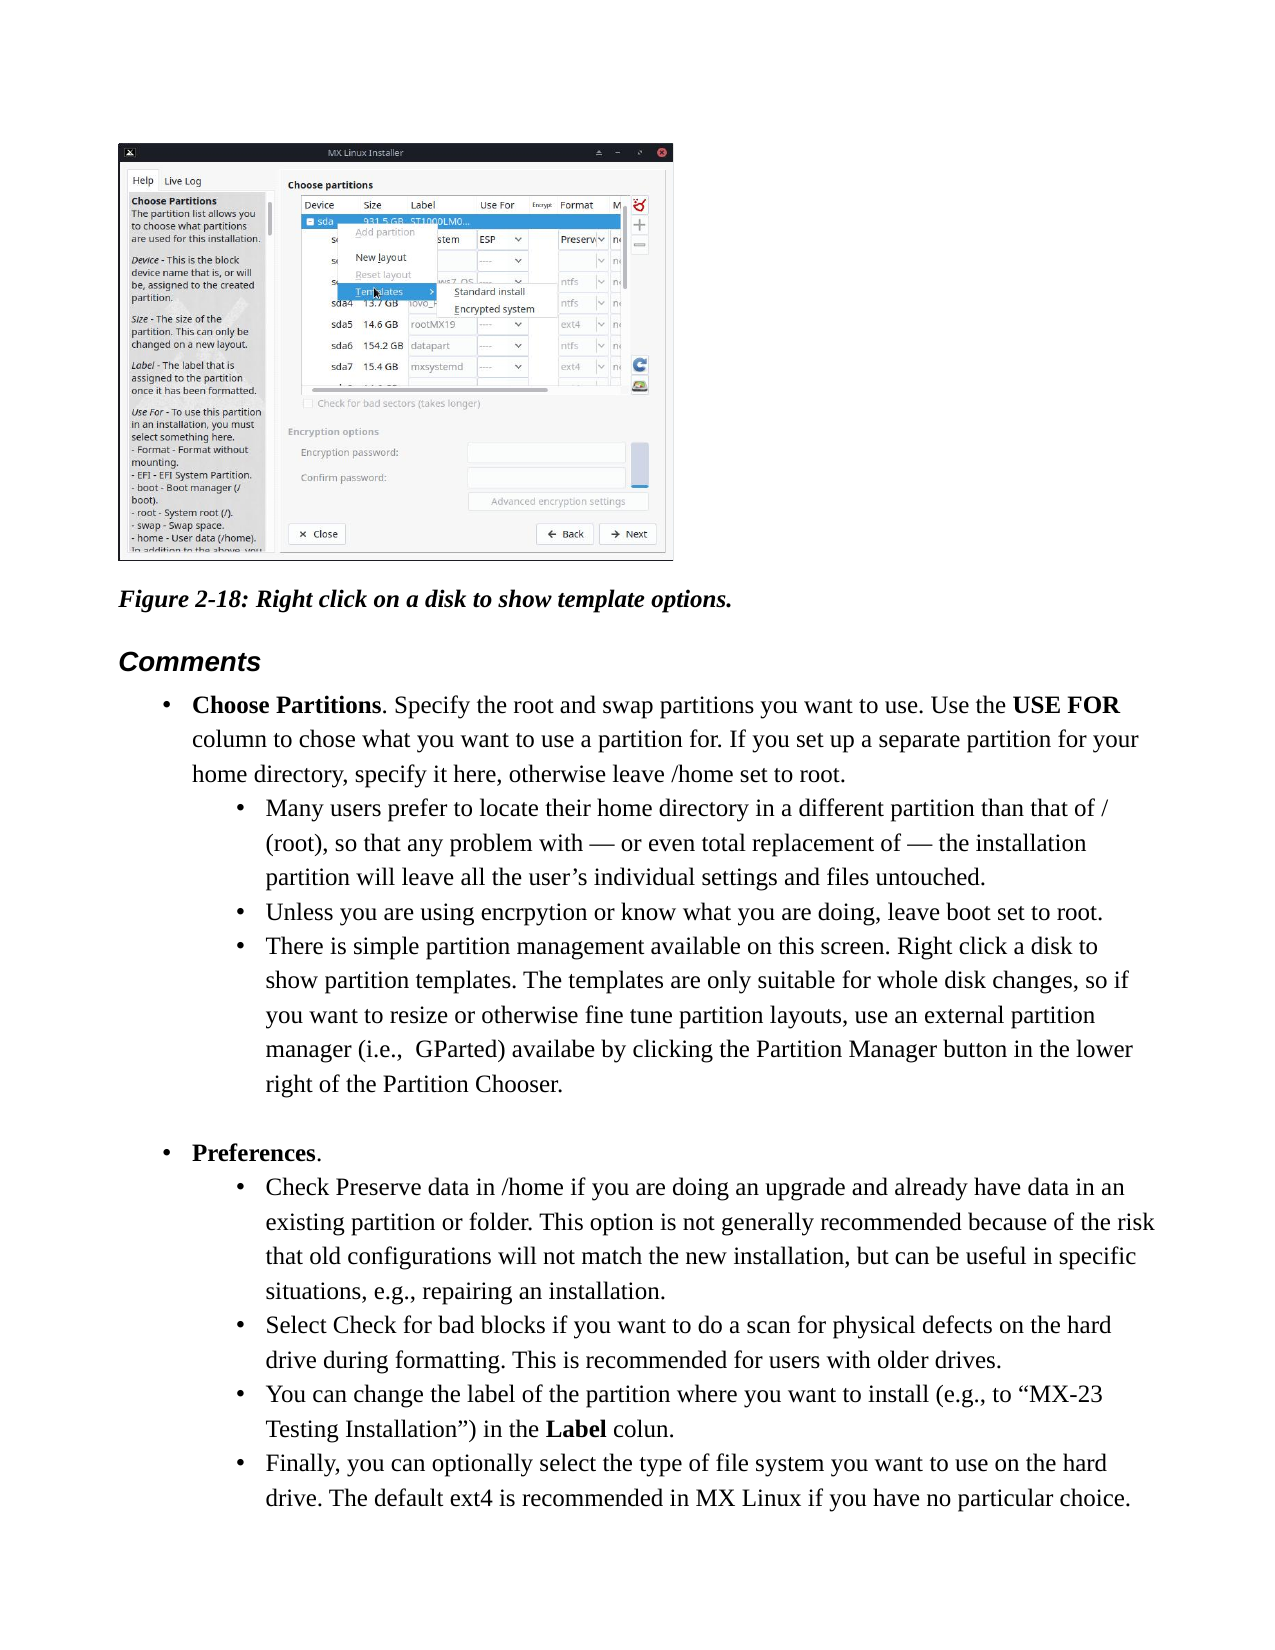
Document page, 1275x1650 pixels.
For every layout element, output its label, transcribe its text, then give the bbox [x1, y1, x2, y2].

list Check Preserve data in /home if you are doing an upgrade and already have data in an existing partition or folder. This option is not generally recommended because of the risk that old configurations will not match the new installation, but can be useful in specific situations, e.g., repairing an installation. [236, 1172, 1157, 1305]
list Choose Partitions. Specify the root and swap partitions you want to use. Use the USE FOR column to chose what you want to use a partition for. If you set up a separate partition for your home directory, specify it here, otherwise leave /home set to root. [162, 690, 1157, 787]
list There is simple partition management available on this screen. Right click a disk to show partition templates. The templates are only suitable for whole disk changes, so if you want to resize or otherwise fine tune partition layouts, use an external partition manager (i.e., GParted) availabe by clicking the Partition Manager button in the lower right of the Partition Chooser. [236, 931, 1157, 1098]
list You can change the label of the partition where you want to install (e.g., to “MX-23 Testing Installation”) in the Label colun. [236, 1379, 1157, 1443]
picture [118, 143, 674, 561]
subtitle Comments [118, 645, 1157, 677]
text Figure 2-18: Right click on a disk to show template options. [118, 584, 1157, 613]
list Many users prefer to locate their home directory in a different partition than that of / (root), so that any problem with — or even total replacement of — the installation partition will leave all the user’s individual settings and files untouched. [236, 793, 1157, 891]
list Finally, you can optionally select the type of file system you want to use on the hard drive. The default ext4 is recommended in MX Linux if you have no particular choice. [236, 1448, 1157, 1512]
list Select Check for bad blocks if you want to do a scan for physical defects on the hard drive during formatting. This is recommended for users with older drives. [236, 1310, 1157, 1374]
list Unless you are using encrpytion or know what you are doing, leave boot set to root. [236, 897, 1157, 925]
list Preferences. [162, 1138, 1157, 1167]
